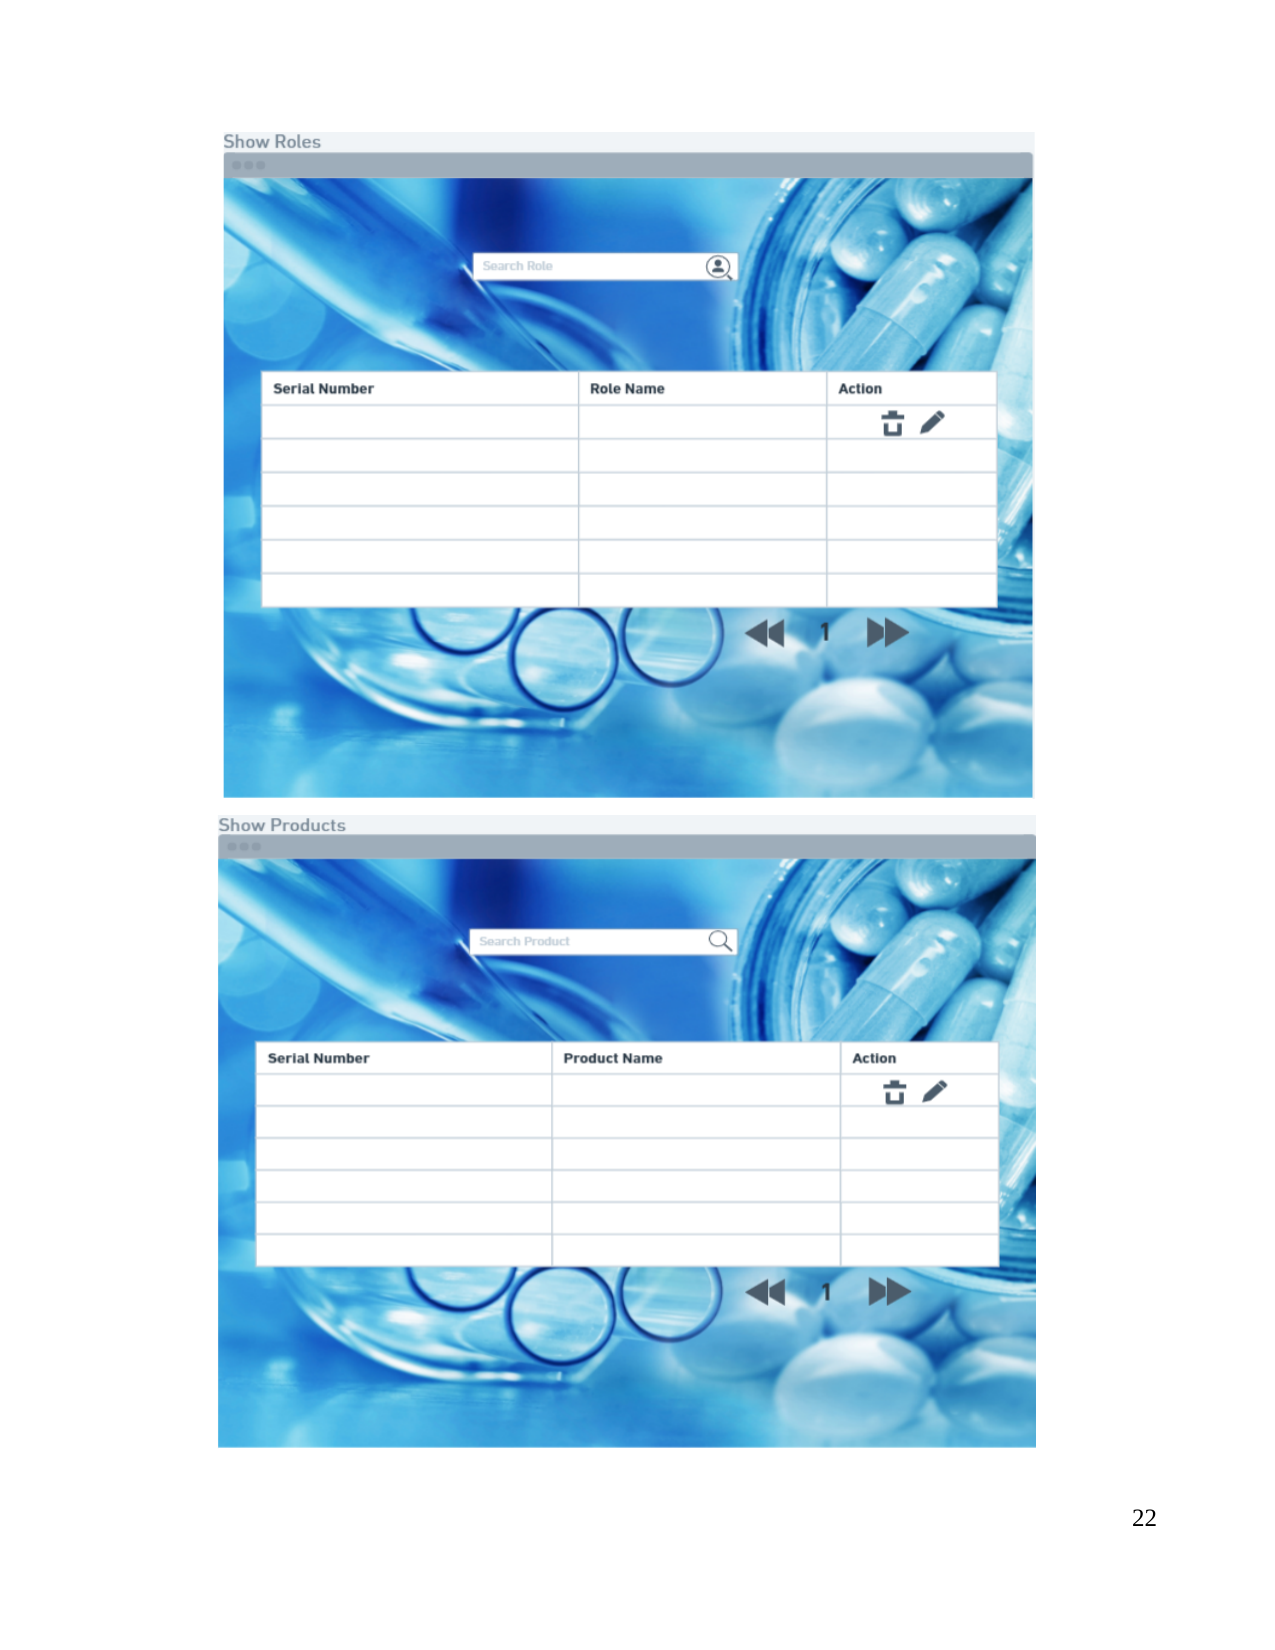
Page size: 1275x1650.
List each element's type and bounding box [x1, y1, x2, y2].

picture [223, 132, 1035, 799]
picture [217, 815, 1036, 1449]
